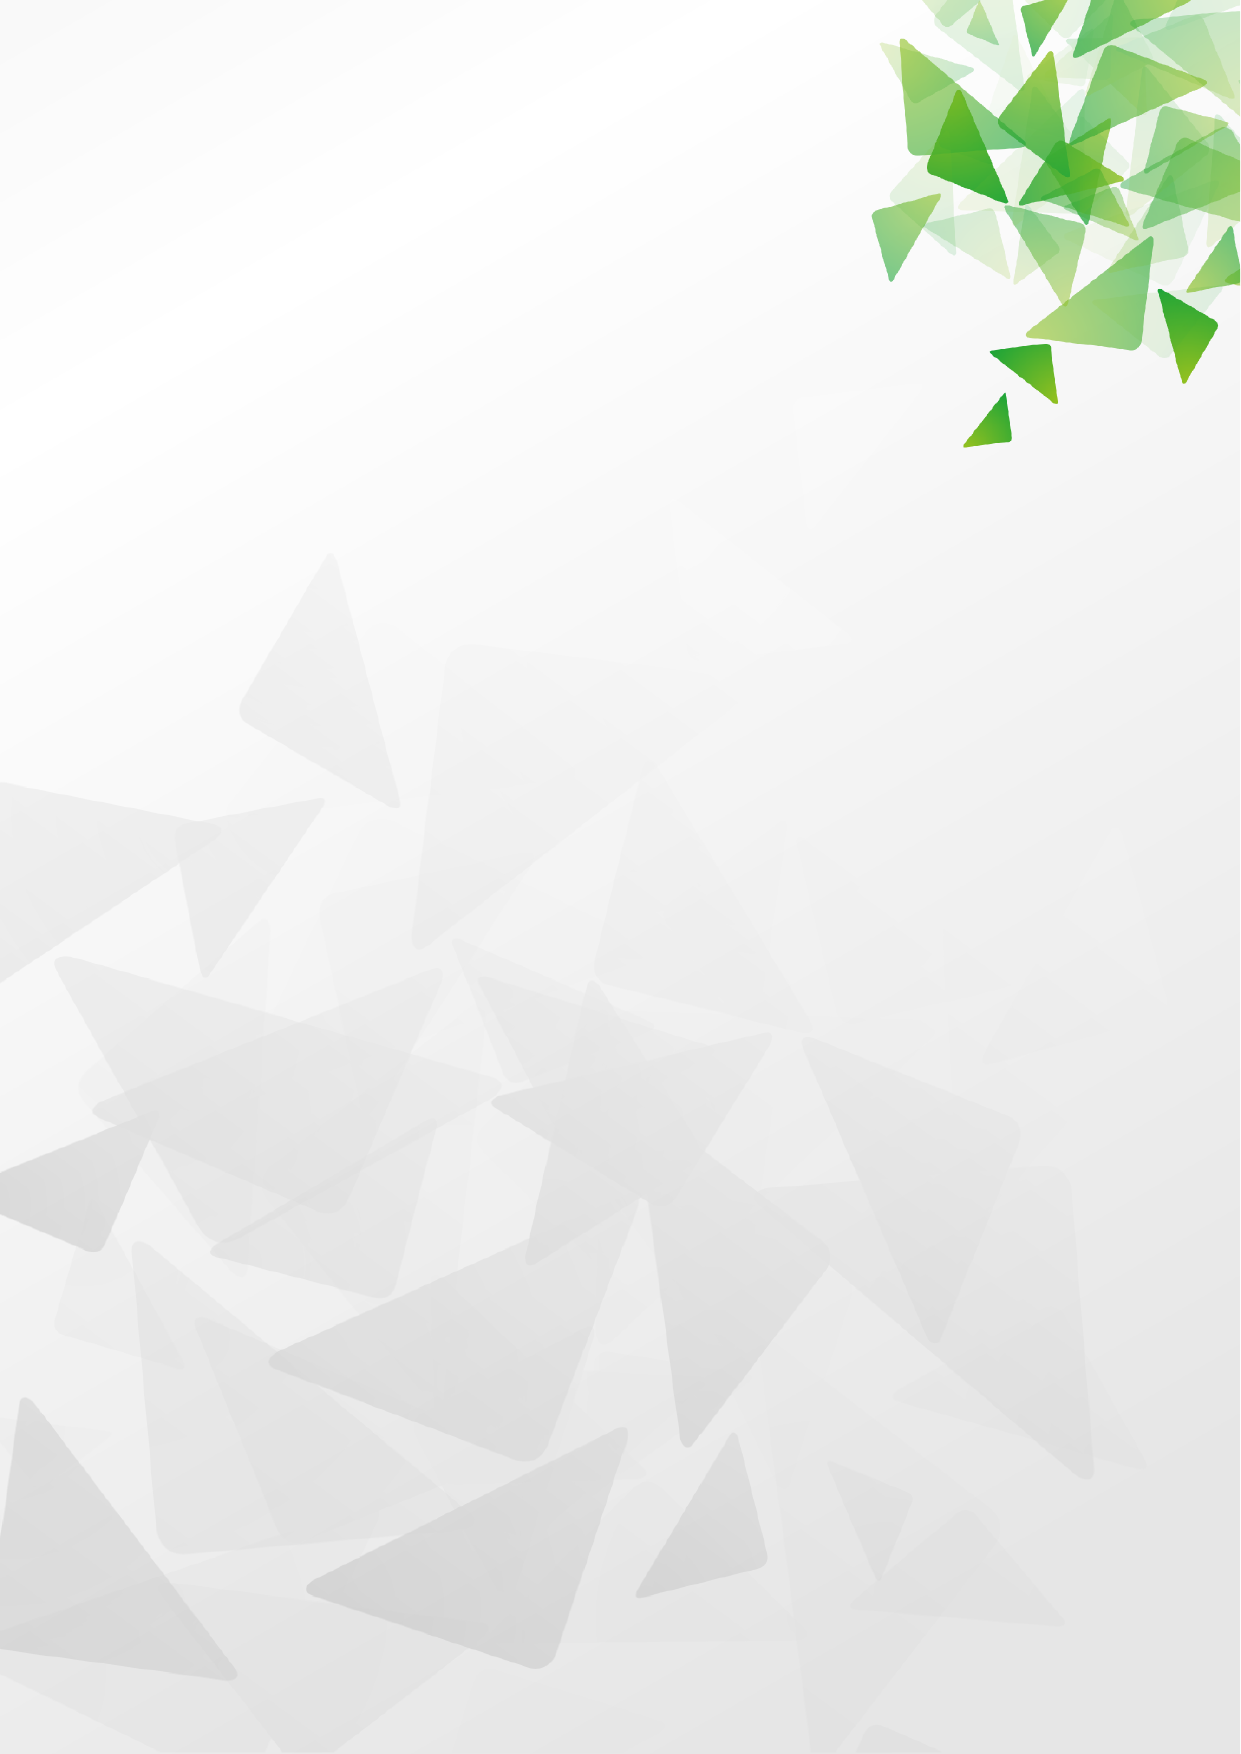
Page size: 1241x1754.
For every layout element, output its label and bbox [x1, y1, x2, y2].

picture [220, 476, 1021, 1277]
